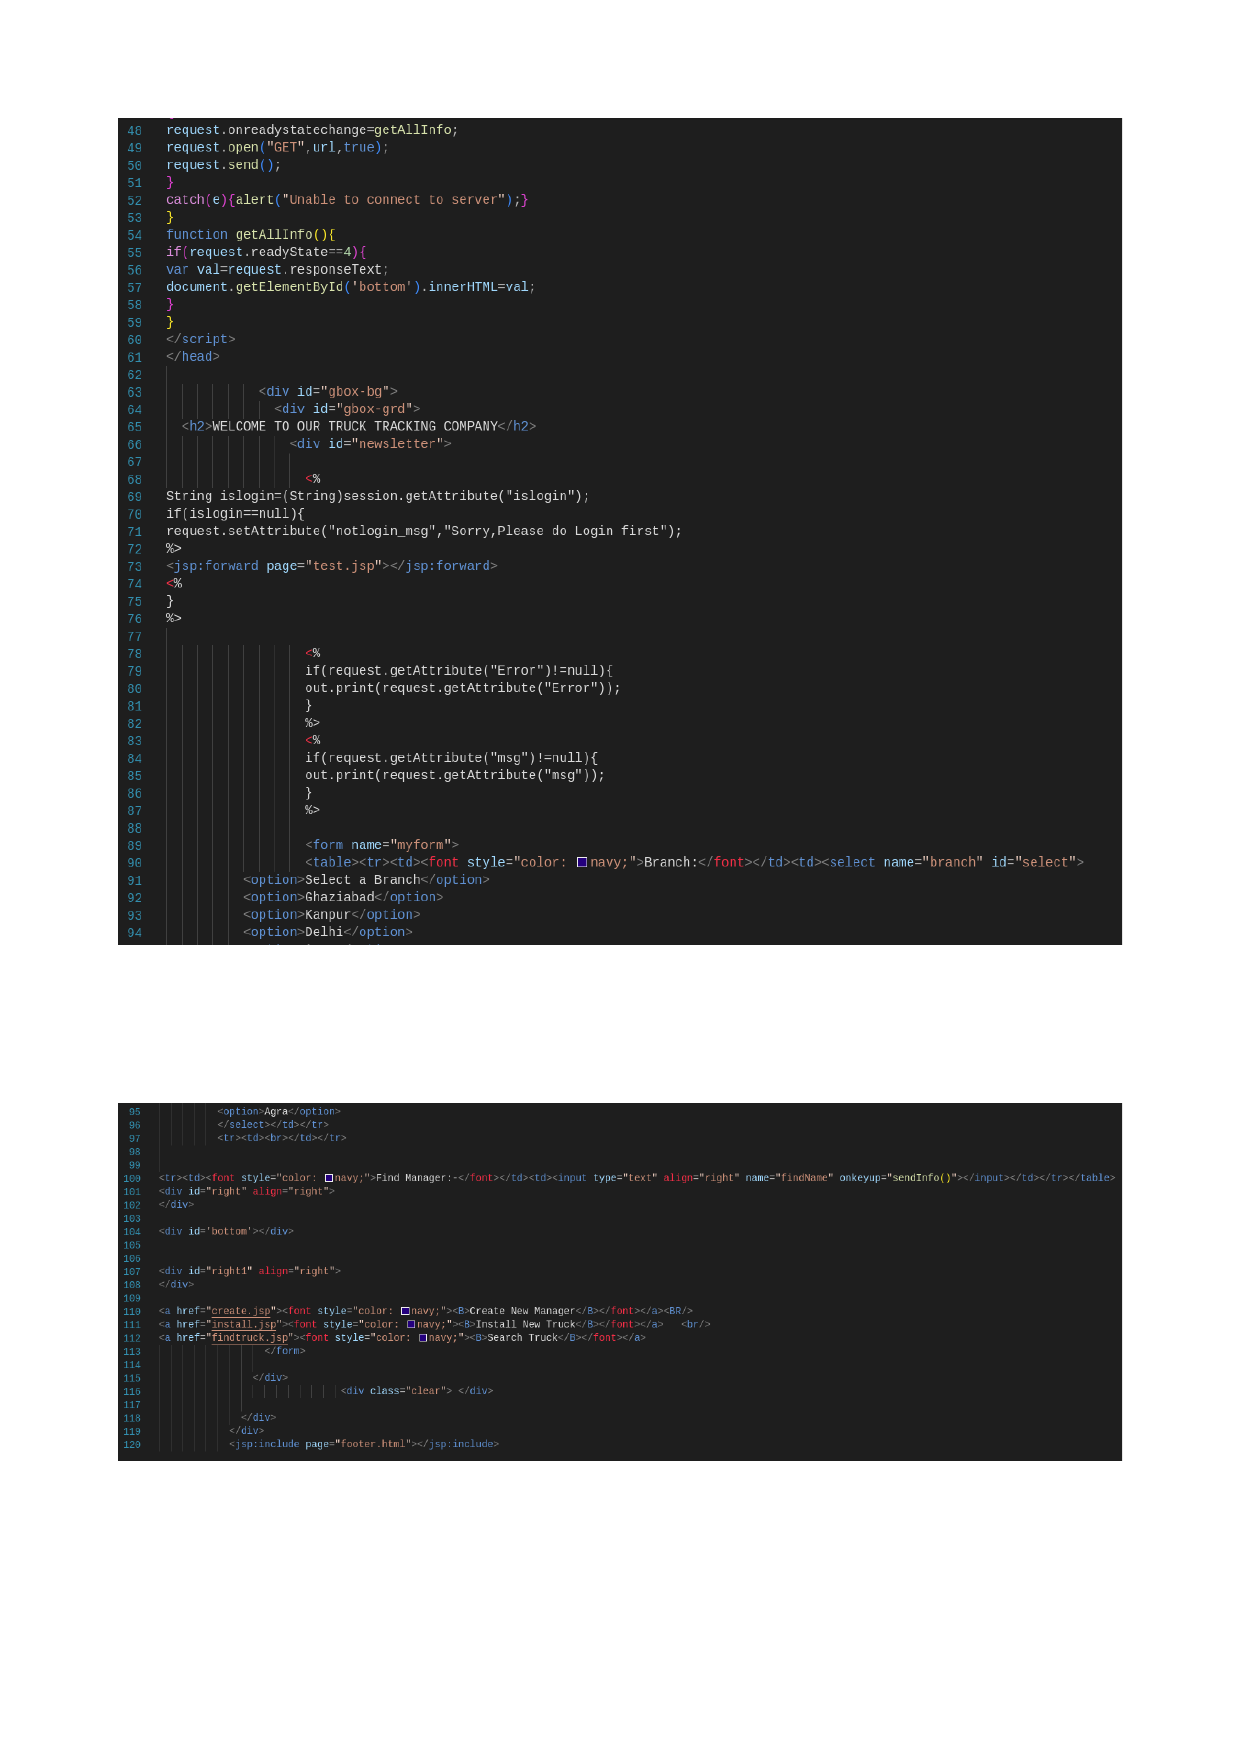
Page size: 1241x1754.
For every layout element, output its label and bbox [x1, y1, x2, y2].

picture [118, 1103, 1123, 1461]
picture [118, 118, 1123, 945]
